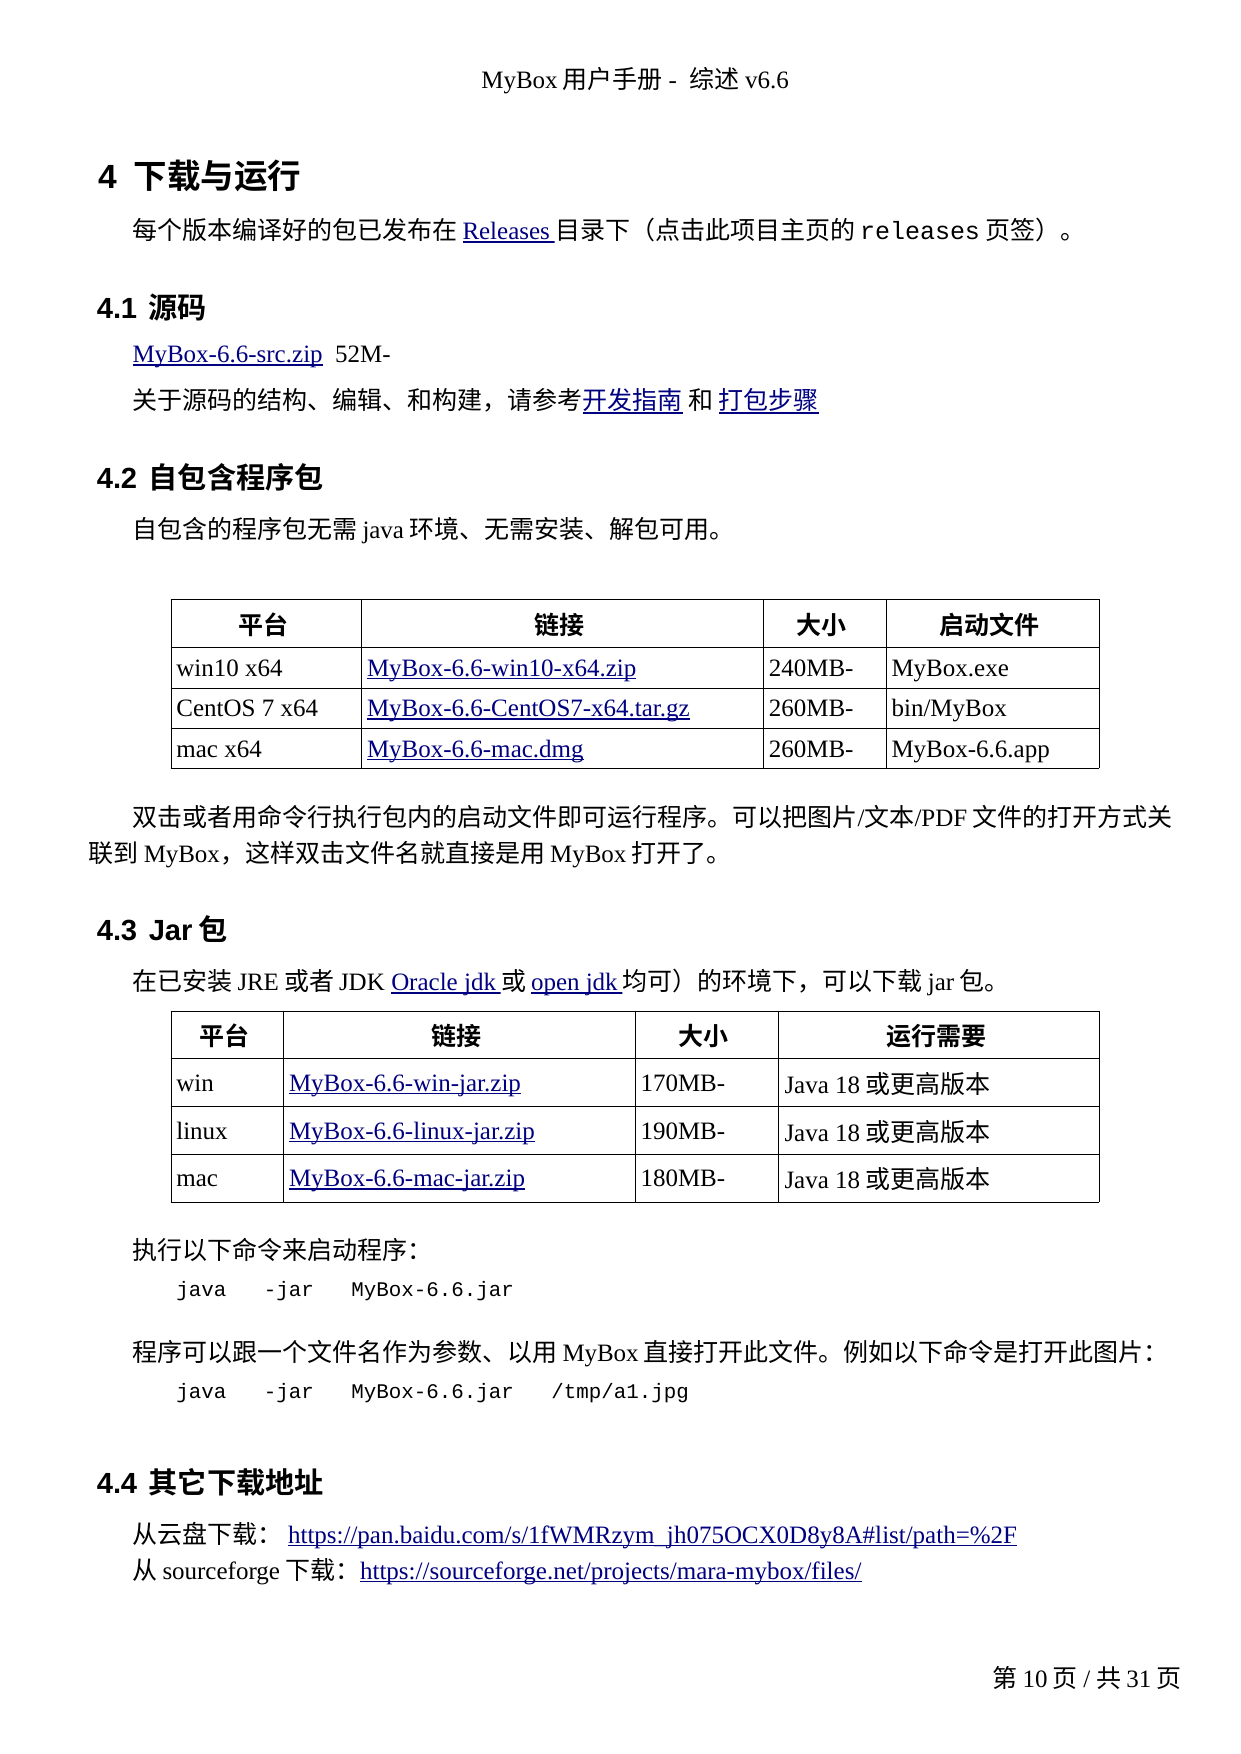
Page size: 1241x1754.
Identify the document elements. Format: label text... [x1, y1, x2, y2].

table_cell Java 18或更高版本 [779, 1155, 1099, 1202]
text 双击或者用命令行执行包内的启动文件即可运行程序。可以把图片/文本/PDF文件的打开方式关联到MyBox，这样双击文件名就直接是用MyBox打开了。 [88, 797, 1181, 869]
text 在已安装JRE或者JDK Oracle jdk或open jdk均可）的环境下，可以下载jar包。 [88, 962, 1181, 998]
table_cell MyBox-6.6.app [887, 729, 1099, 768]
table_cell CentOS 7 x64 [172, 689, 361, 728]
table_cell 180MB- [636, 1155, 778, 1202]
table_cell 240MB- [764, 648, 886, 687]
table_cell linux [172, 1107, 283, 1154]
text 自包含的程序包无需java环境、无需安装、解包可用。 [88, 509, 1181, 546]
text MyBox-6.6-src.zip 52M- [88, 339, 1181, 368]
text 执行以下命令来启动程序： [88, 1231, 1181, 1267]
table_cell bin/MyBox [887, 689, 1099, 728]
table_cell 170MB- [636, 1059, 778, 1106]
table_cell MyBox-6.6-win10-x64.zip [362, 648, 763, 687]
table_header 平台 [172, 600, 361, 647]
table_header 平台 [172, 1012, 283, 1058]
text 关于源码的结构、编辑、和构建，请参考开发指南 和 打包步骤 [88, 381, 1181, 417]
table_header 运行需要 [779, 1012, 1099, 1058]
table_cell MyBox-6.6-mac-jar.zip [284, 1155, 635, 1202]
table_cell MyBox.exe [887, 648, 1099, 687]
table_cell Java 18或更高版本 [779, 1059, 1099, 1106]
table_cell MyBox-6.6-CentOS7-x64.tar.gz [362, 689, 763, 728]
text java -jar MyBox-6.6.jar /tmp/a1.jpg [88, 1381, 1181, 1405]
table_header 大小 [636, 1012, 778, 1058]
subtitle Jar包 [88, 907, 1181, 949]
table_cell mac [172, 1155, 283, 1202]
table_cell Java 18或更高版本 [779, 1107, 1099, 1154]
text 程序可以跟一个文件名作为参数、以用MyBox直接打开此文件。例如以下命令是打开此图片： [88, 1332, 1181, 1369]
table_cell mac x64 [172, 729, 361, 768]
subtitle 自包含程序包 [88, 454, 1181, 497]
table_cell 190MB- [636, 1107, 778, 1154]
table_cell MyBox-6.6-mac.dmg [362, 729, 763, 768]
subtitle 源码 [88, 285, 1181, 327]
table_cell MyBox-6.6-linux-jar.zip [284, 1107, 635, 1154]
table_cell win [172, 1059, 283, 1106]
table_header 链接 [284, 1012, 635, 1058]
subtitle 下载与运行 [88, 150, 1181, 198]
subtitle 其它下载地址 [88, 1459, 1181, 1502]
text 从云盘下载： https://pan.baidu.com/s/1fWMRzym_jh075OCX0D8y8A#list/path=%2F 从sourceforge下载：https://sourceforge.net/projects/mara-mybox/files/ [88, 1514, 1181, 1587]
table_header 启动文件 [887, 600, 1099, 647]
text java -jar MyBox-6.6.jar [88, 1279, 1181, 1303]
table_cell 260MB- [764, 689, 886, 728]
table_cell 260MB- [764, 729, 886, 768]
table_cell MyBox-6.6-win-jar.zip [284, 1059, 635, 1106]
table_cell win10 x64 [172, 648, 361, 687]
table_header 大小 [764, 600, 886, 647]
table_header 链接 [362, 600, 763, 647]
text 每个版本编译好的包已发布在Releases目录下（点击此项目主页的releases页签）。 [88, 211, 1181, 247]
